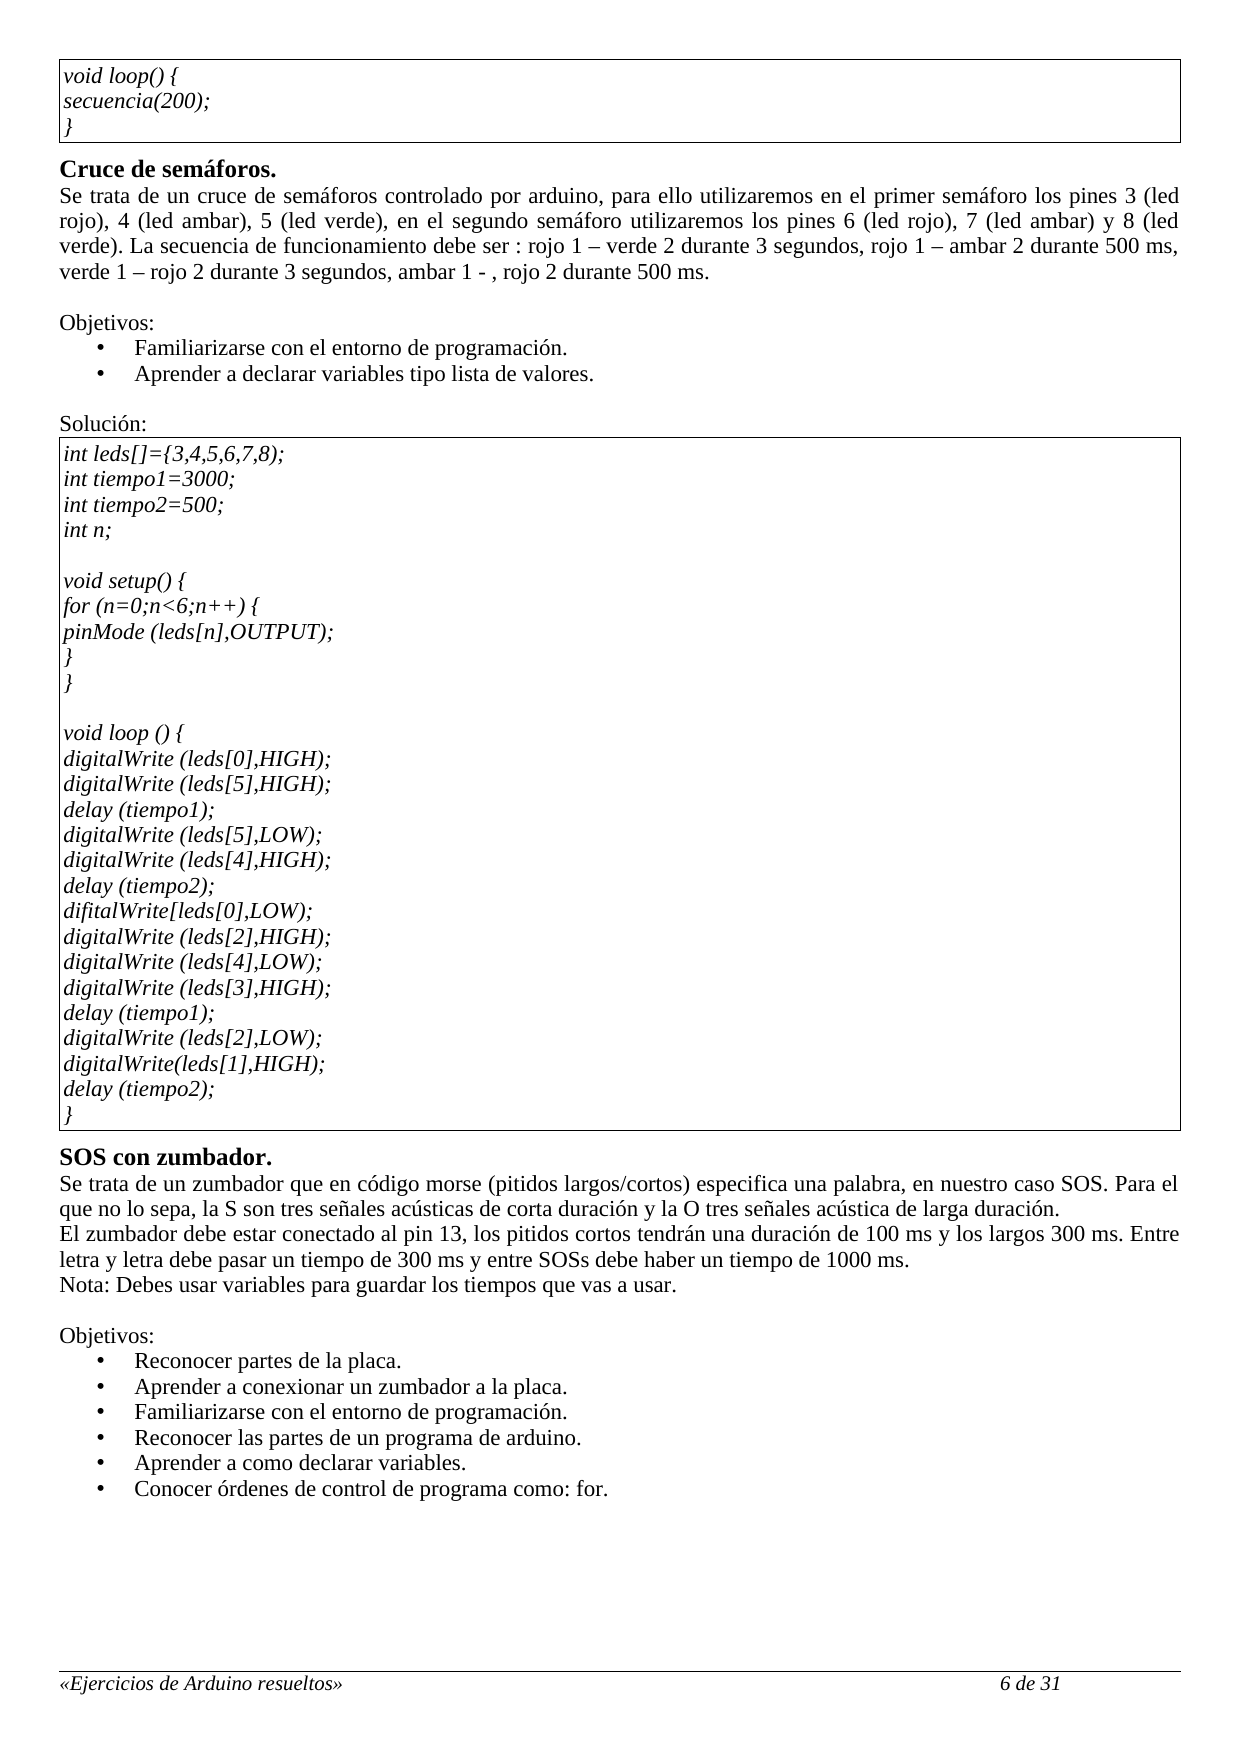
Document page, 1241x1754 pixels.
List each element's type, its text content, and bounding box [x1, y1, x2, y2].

text digitalWrite (leds[2],HIGH); [315, 920, 1180, 945]
text delay (tiempo2); [217, 869, 1180, 894]
text Nota: Debes usar variables para guardar los tiempos que vas a usar. [678, 1272, 1181, 1298]
text digitalWrite(leds[1],HIGH); [325, 1047, 1180, 1072]
list Familiarizarse con el entorno de programación. [568, 1399, 1181, 1425]
text digitalWrite (leds[2],LOW); [217, 1021, 1180, 1047]
text int tiempo2=500; [226, 488, 1180, 513]
list Familiarizarse con el entorno de programación. [97, 335, 134, 361]
list Aprender a como declarar variables. [97, 1450, 134, 1476]
list Reconocer partes de la placa. [97, 1348, 1181, 1374]
text } [60, 110, 1180, 142]
text digitalWrite (leds[5],LOW); [217, 818, 1180, 843]
text } [74, 640, 1180, 666]
text void loop () { [60, 716, 1180, 742]
list Aprender a conexionar un zumbador a la placa. [568, 1374, 1181, 1399]
text digitalWrite (leds[0],HIGH); [187, 742, 1180, 767]
text Se trata de un cruce de semáforos controlado por arduino, para ello utilizaremos en el primer semáforo los pines 3 (led rojo), 4 (led ambar), 5 (led verde), en el segundo semáforo utilizaremos los pines 6 (led rojo), 7 (led ambar) y 8 (led verde). La secuencia de funcionamiento debe ser : rojo 1 – verde 2 durante 3 segundos, rojo 1 – ambar 2 durante 500 ms, verde 1 – rojo 2 durante 3 segundos, ambar 1 - , rojo 2 durante 500 ms. [710, 259, 1181, 284]
text delay (tiempo1); [217, 996, 1180, 1021]
list Aprender a declarar variables tipo lista de valores. [595, 361, 1181, 386]
text delay (tiempo2); [217, 1072, 1180, 1098]
text Cruce de semáforos. [276, 155, 1181, 183]
text digitalWrite (leds[4],HIGH); [60, 843, 1180, 869]
list Aprender a conexionar un zumbador a la placa. [97, 1374, 134, 1399]
text SOS con zumbador. [272, 1143, 1181, 1171]
list Familiarizarse con el entorno de programación. [568, 335, 1181, 361]
text void setup() { [60, 564, 1180, 589]
text int tiempo1=3000; [238, 462, 1180, 488]
list Conocer órdenes de control de programa como: for. [609, 1476, 1181, 1501]
text } [60, 666, 1180, 691]
list Aprender a como declarar variables. [467, 1450, 1181, 1476]
text Solución: [147, 411, 1181, 437]
text void loop() { [60, 60, 1180, 84]
text El zumbador debe estar conectado al pin 13, los pitidos cortos tendrán una duración de 100 ms y los largos 300 ms. Entre letra y letra debe pasar un tiempo de 300 ms y entre SOSs debe haber un tiempo de 1000 ms. [911, 1247, 1181, 1272]
text int n; [114, 513, 1180, 538]
text delay (tiempo1); [217, 793, 1180, 818]
text for (n=0;n<6;n++) { [189, 589, 1180, 615]
text Objetivos: [160, 1323, 1181, 1348]
text Objetivos: [160, 310, 1181, 335]
list Reconocer las partes de un programa de arduino. [582, 1425, 1181, 1450]
text } [60, 1098, 1180, 1130]
list Familiarizarse con el entorno de programación. [97, 1399, 134, 1425]
text digitalWrite (leds[4],LOW); [325, 945, 1180, 971]
text digitalWrite (leds[5],HIGH); [334, 767, 1180, 793]
text pinMode (leds[n],OUTPUT); [262, 615, 1180, 640]
text secuencia(200); [60, 84, 1180, 110]
text int leds[]={3,4,5,6,7,8); [60, 438, 1180, 462]
text digitalWrite (leds[3],HIGH); [60, 971, 1180, 996]
text difitalWrite[leds[0],LOW); [217, 894, 1180, 920]
